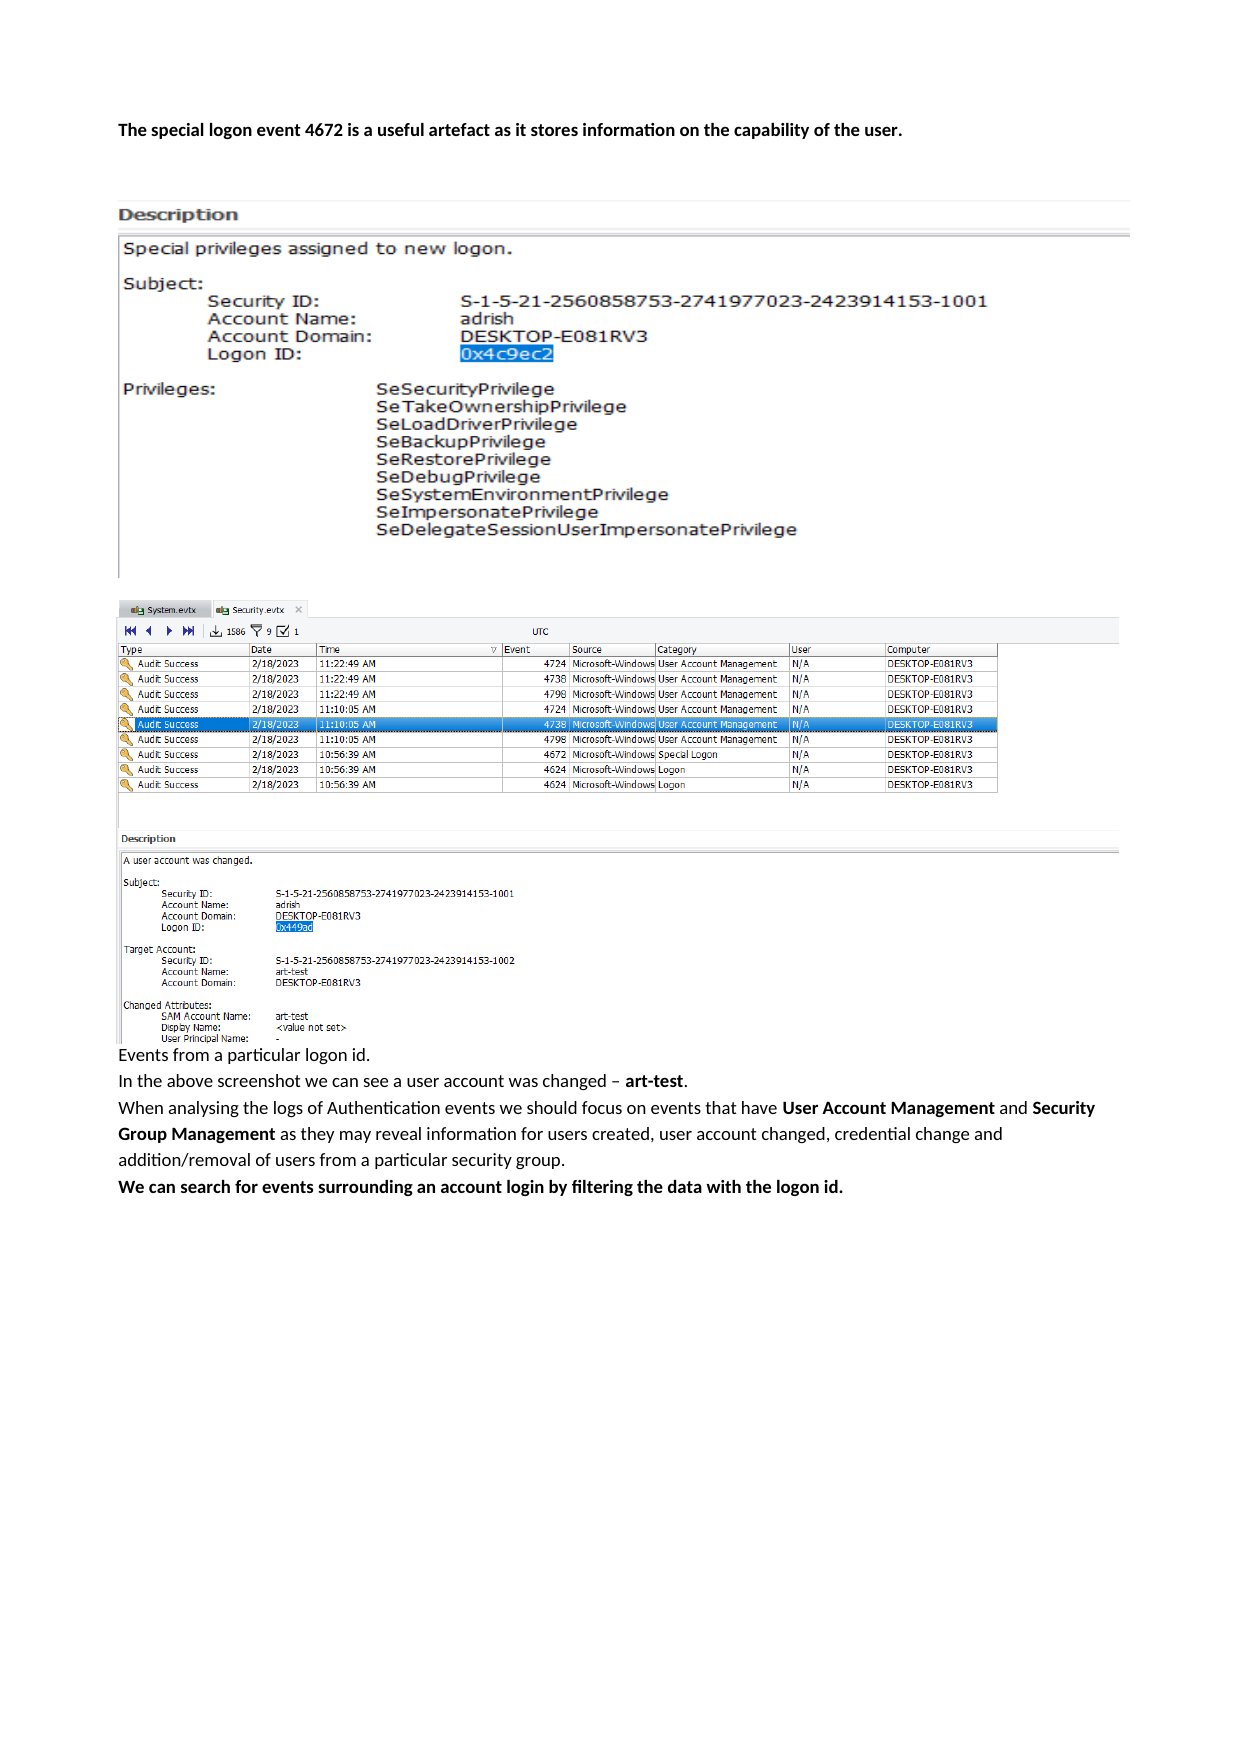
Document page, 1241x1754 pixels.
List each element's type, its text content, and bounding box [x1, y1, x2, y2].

text When analysing the logs of Authentication events we should focus on events that have User Account Management and Security Group Management as they may reveal information for users created, user account changed, credential change and addition/removal of users from a particular security group. [118, 1096, 1122, 1172]
picture [118, 175, 1130, 578]
text [118, 171, 1122, 175]
text Events from a particular logon id. [118, 578, 1122, 1066]
picture [115, 597, 1120, 1044]
text In the above screenshot we can see a user account was changed – art-test. [118, 1069, 1122, 1092]
text The special logon event 4672 is a useful artefact as it stores information on the capability of the user. [118, 118, 1122, 141]
text We can search for events surrounding an account login by filtering the data with the logon id. [118, 1175, 1122, 1198]
